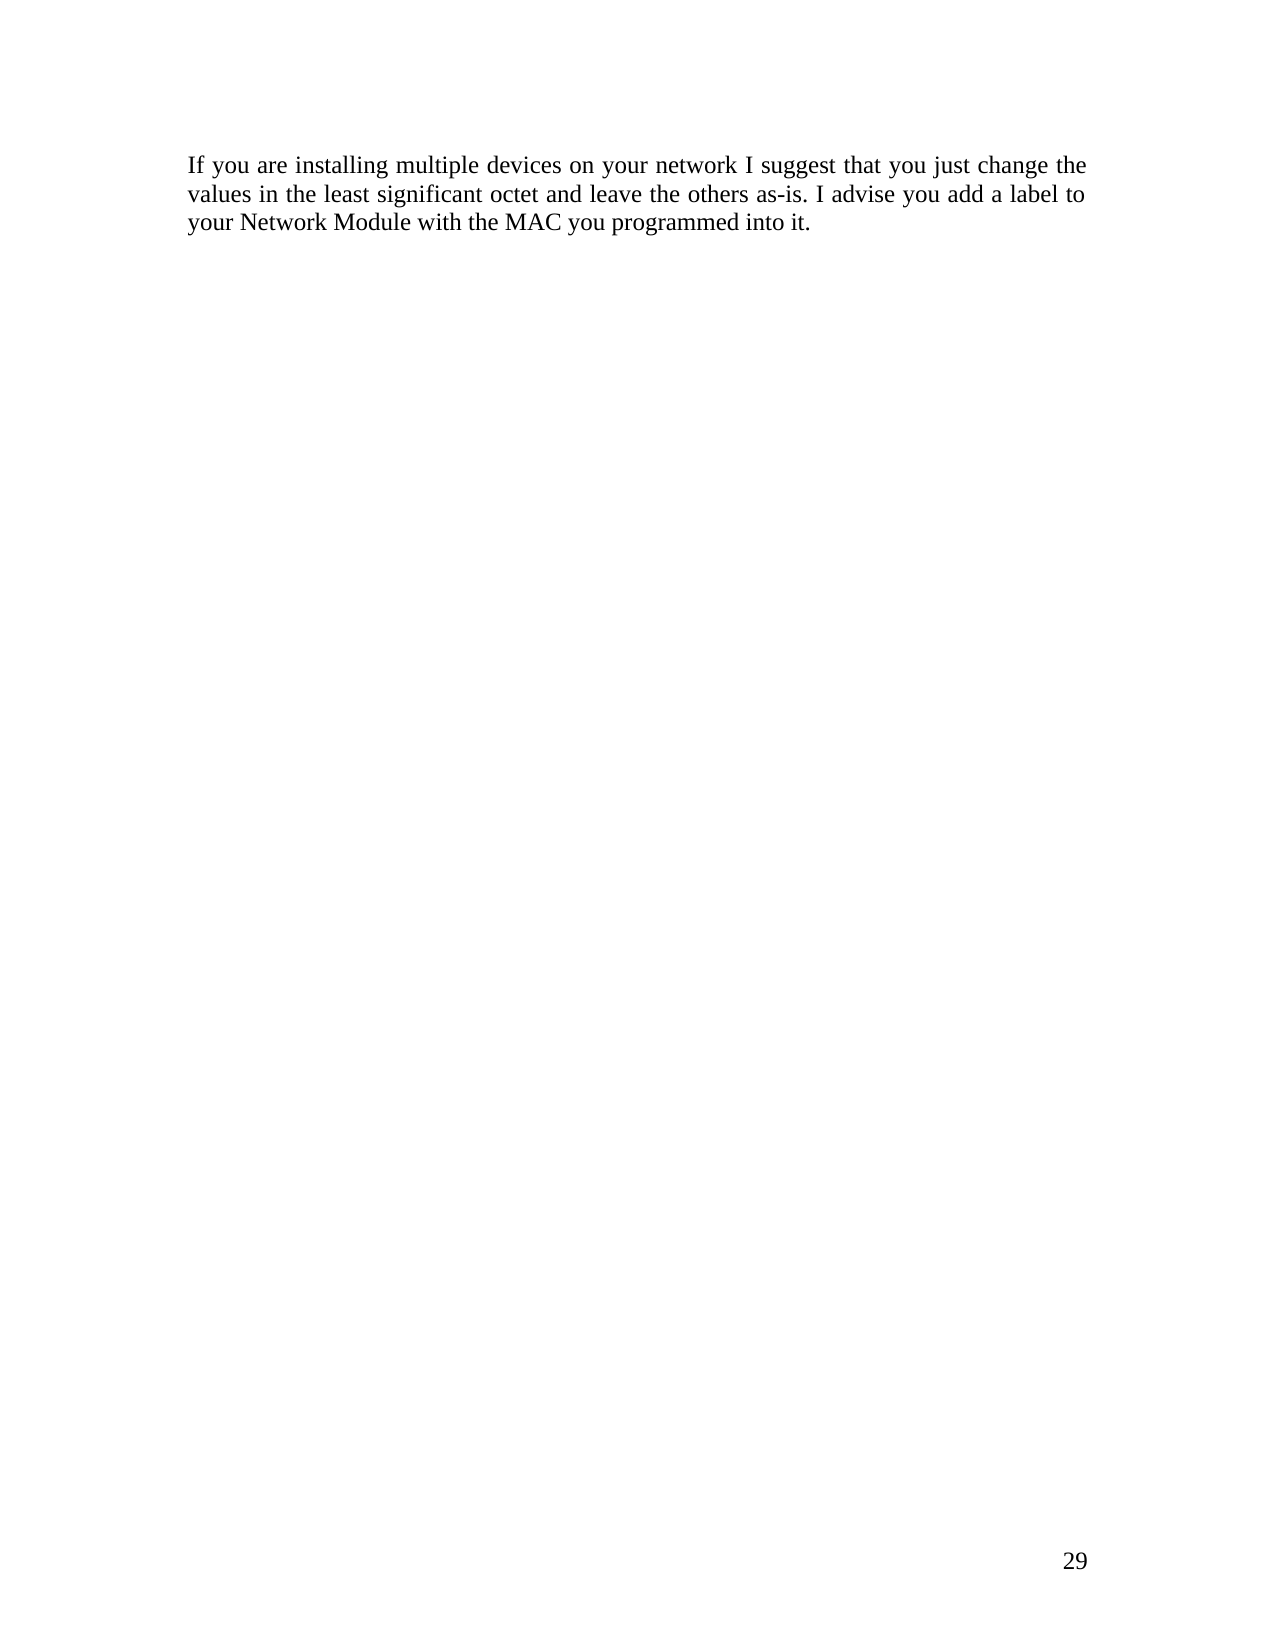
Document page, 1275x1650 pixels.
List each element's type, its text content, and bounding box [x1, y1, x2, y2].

text If you are installing multiple devices on your network I suggest that you just change the values in the least significant octet and leave the others as-is. I advise you add a label to your Network Module with the MAC you programmed into it. [187, 150, 1087, 236]
